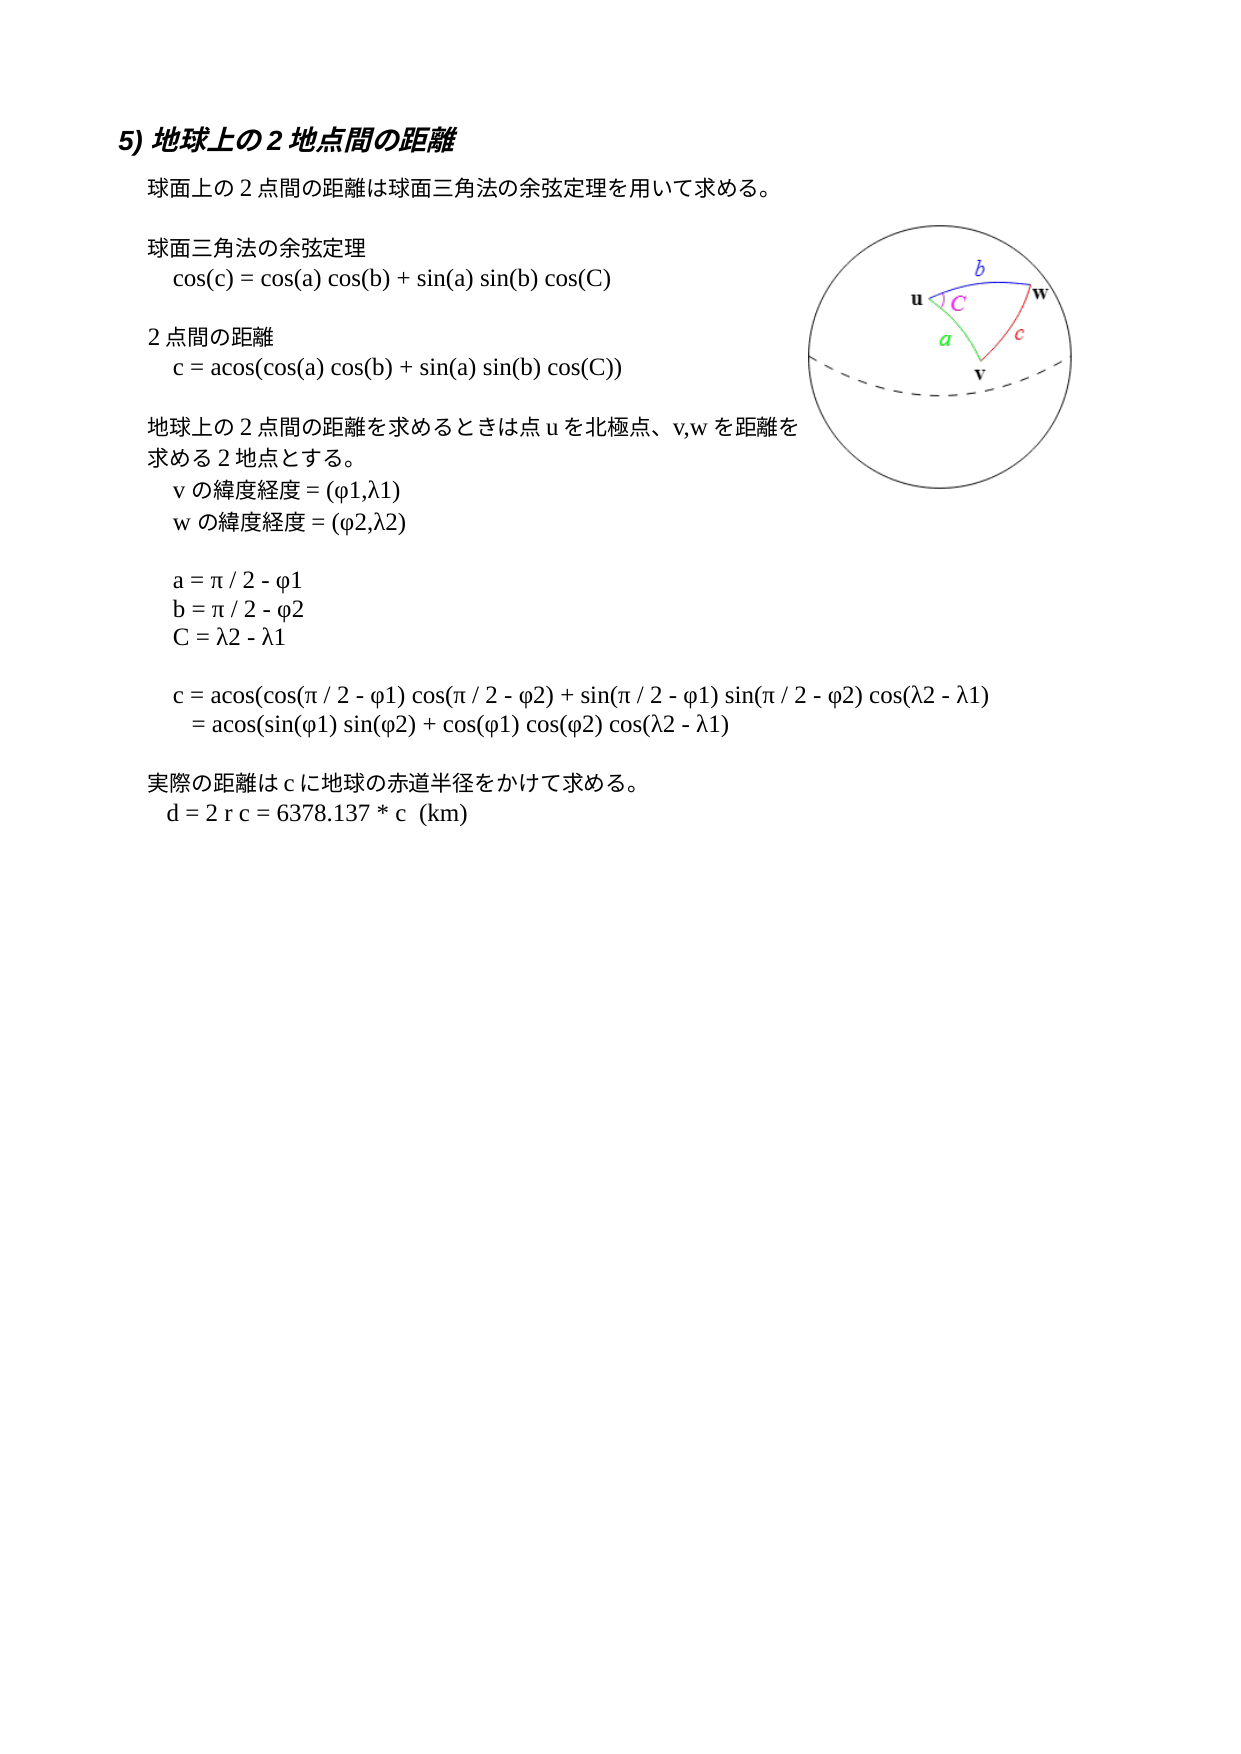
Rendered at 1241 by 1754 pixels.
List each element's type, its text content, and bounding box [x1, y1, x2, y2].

text cos(c) = cos(a) cos(b) + sin(a) sin(b) cos(C) [148, 263, 807, 292]
text [1074, 263, 1122, 292]
text c = acos(cos(π / 2 - φ1) cos(π / 2 - φ2) + sin(π / 2 - φ1) sin(π / 2 - φ2) cos(λ2 - λ1) [148, 680, 1122, 709]
text b = π / 2 - φ2 [148, 594, 1122, 622]
subtitle 5) 地球上の2地点間の距離 [118, 118, 1122, 158]
picture [807, 223, 1074, 490]
text a = π / 2 - φ1 [148, 565, 1122, 594]
text [1074, 352, 1122, 381]
text 実際の距離はcに地球の赤道半径をかけて求める。 [148, 766, 1122, 798]
text 球面三角法の余弦定理 [148, 231, 807, 263]
text 2点間の距離 [148, 320, 807, 352]
text = acos(sin(φ1) sin(φ2) + cos(φ1) cos(φ2) cos(λ2 - λ1) [148, 709, 1122, 737]
text [1074, 320, 1122, 352]
text C = λ2 - λ1 [148, 622, 1122, 651]
text [1074, 231, 1122, 263]
text 地球上の2点間の距離を求めるときは点uを北極点、v,wを距離を求める2地点とする。 [148, 409, 807, 473]
text w の緯度経度 = (φ2,λ2) [148, 504, 1122, 536]
text v の緯度経度 = (φ1,λ1) [148, 473, 1122, 504]
text 球面上の2点間の距離は球面三角法の余弦定理を用いて求める。 [148, 171, 1122, 202]
text [1074, 409, 1122, 473]
text c = acos(cos(a) cos(b) + sin(a) sin(b) cos(C)) [148, 352, 807, 381]
text d = 2 r c = 6378.137 * c (km) [148, 798, 1122, 827]
